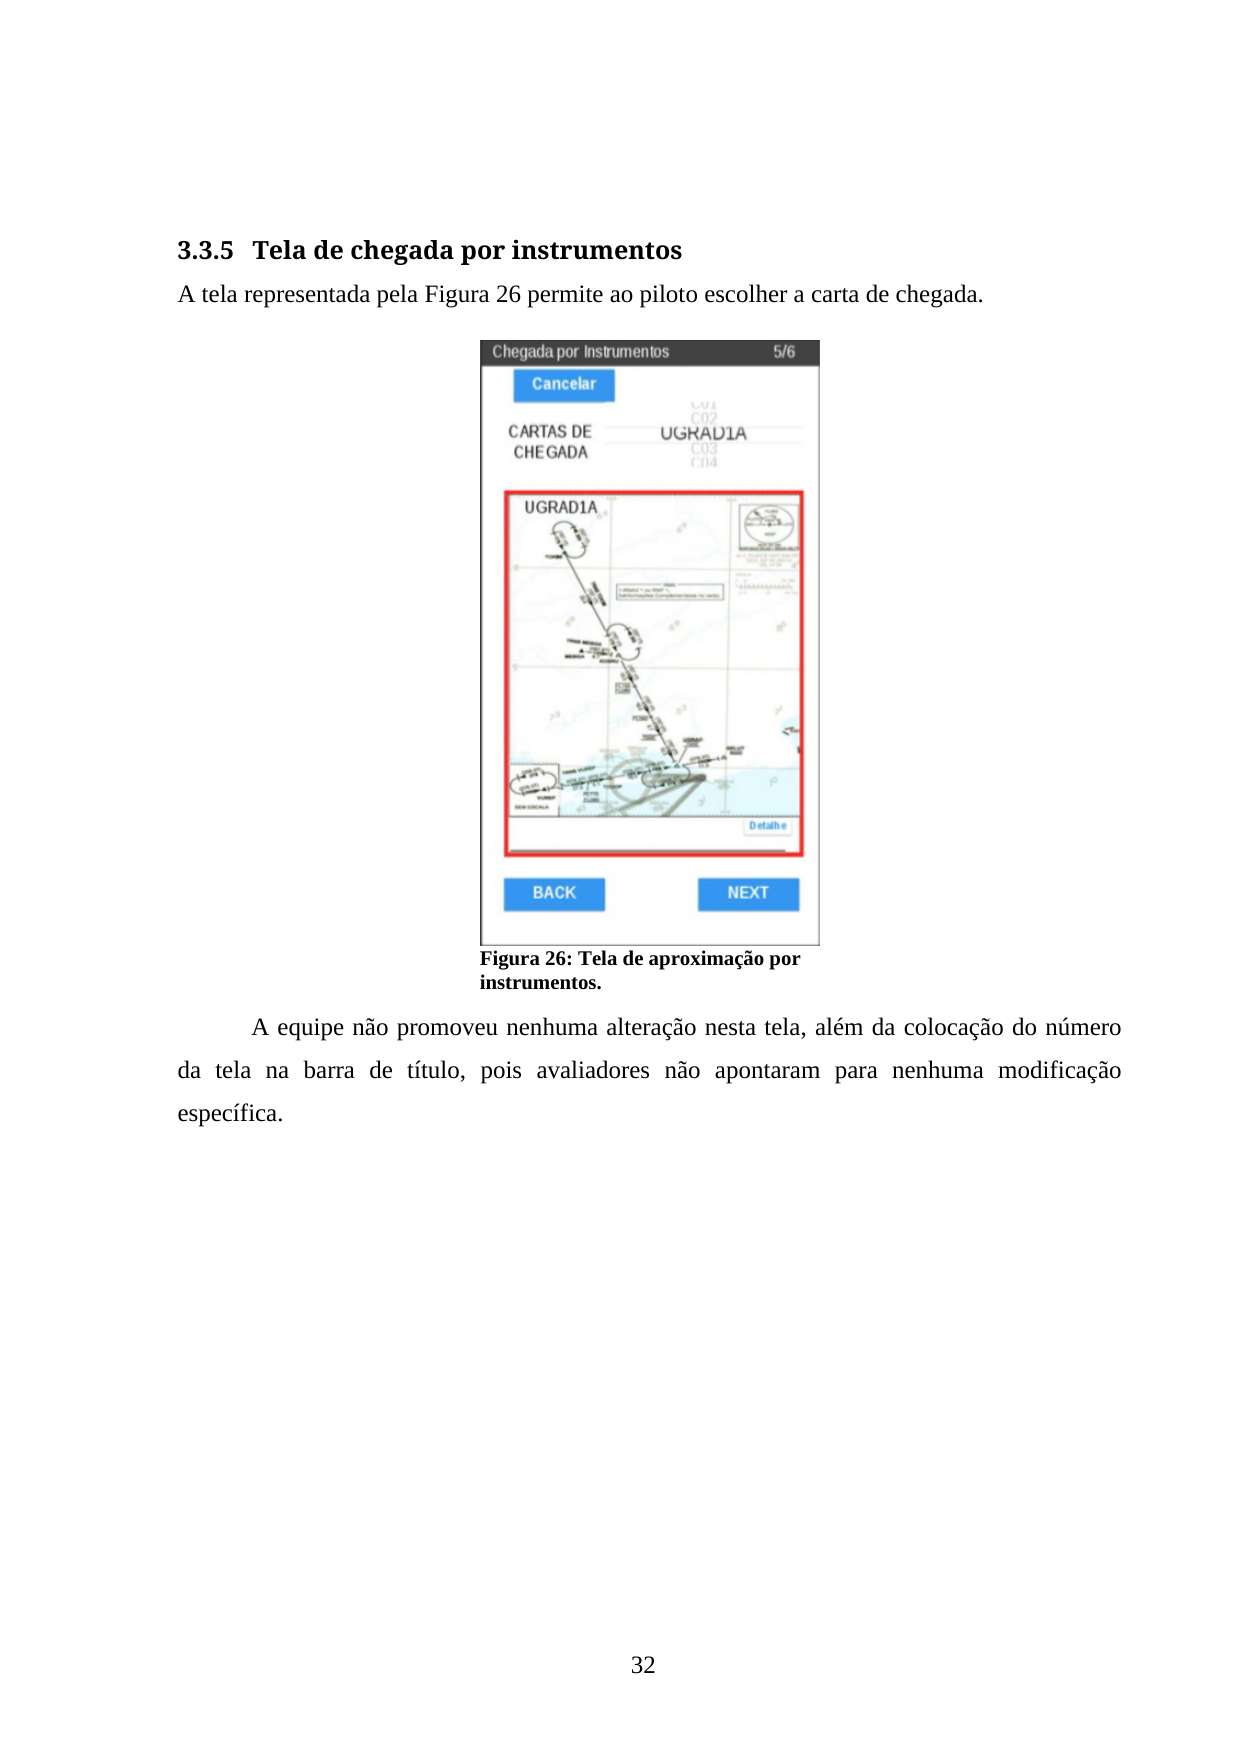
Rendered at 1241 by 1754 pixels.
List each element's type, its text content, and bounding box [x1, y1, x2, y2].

picture [479, 340, 820, 946]
text A equipe não promoveu nenhuma alteração nesta tela, além da colocação do número da tela na barra de título, pois avaliadores não apontaram para nenhuma modificação específica. [177, 1012, 1122, 1127]
subtitle Tela de chegada por instrumentos [177, 233, 1122, 267]
text A tela representada pela Figura 26 permite ao piloto escolher a carta de chegada. [177, 279, 1122, 308]
text Figura 26: Tela de aproximação por instrumentos. [479, 946, 820, 994]
